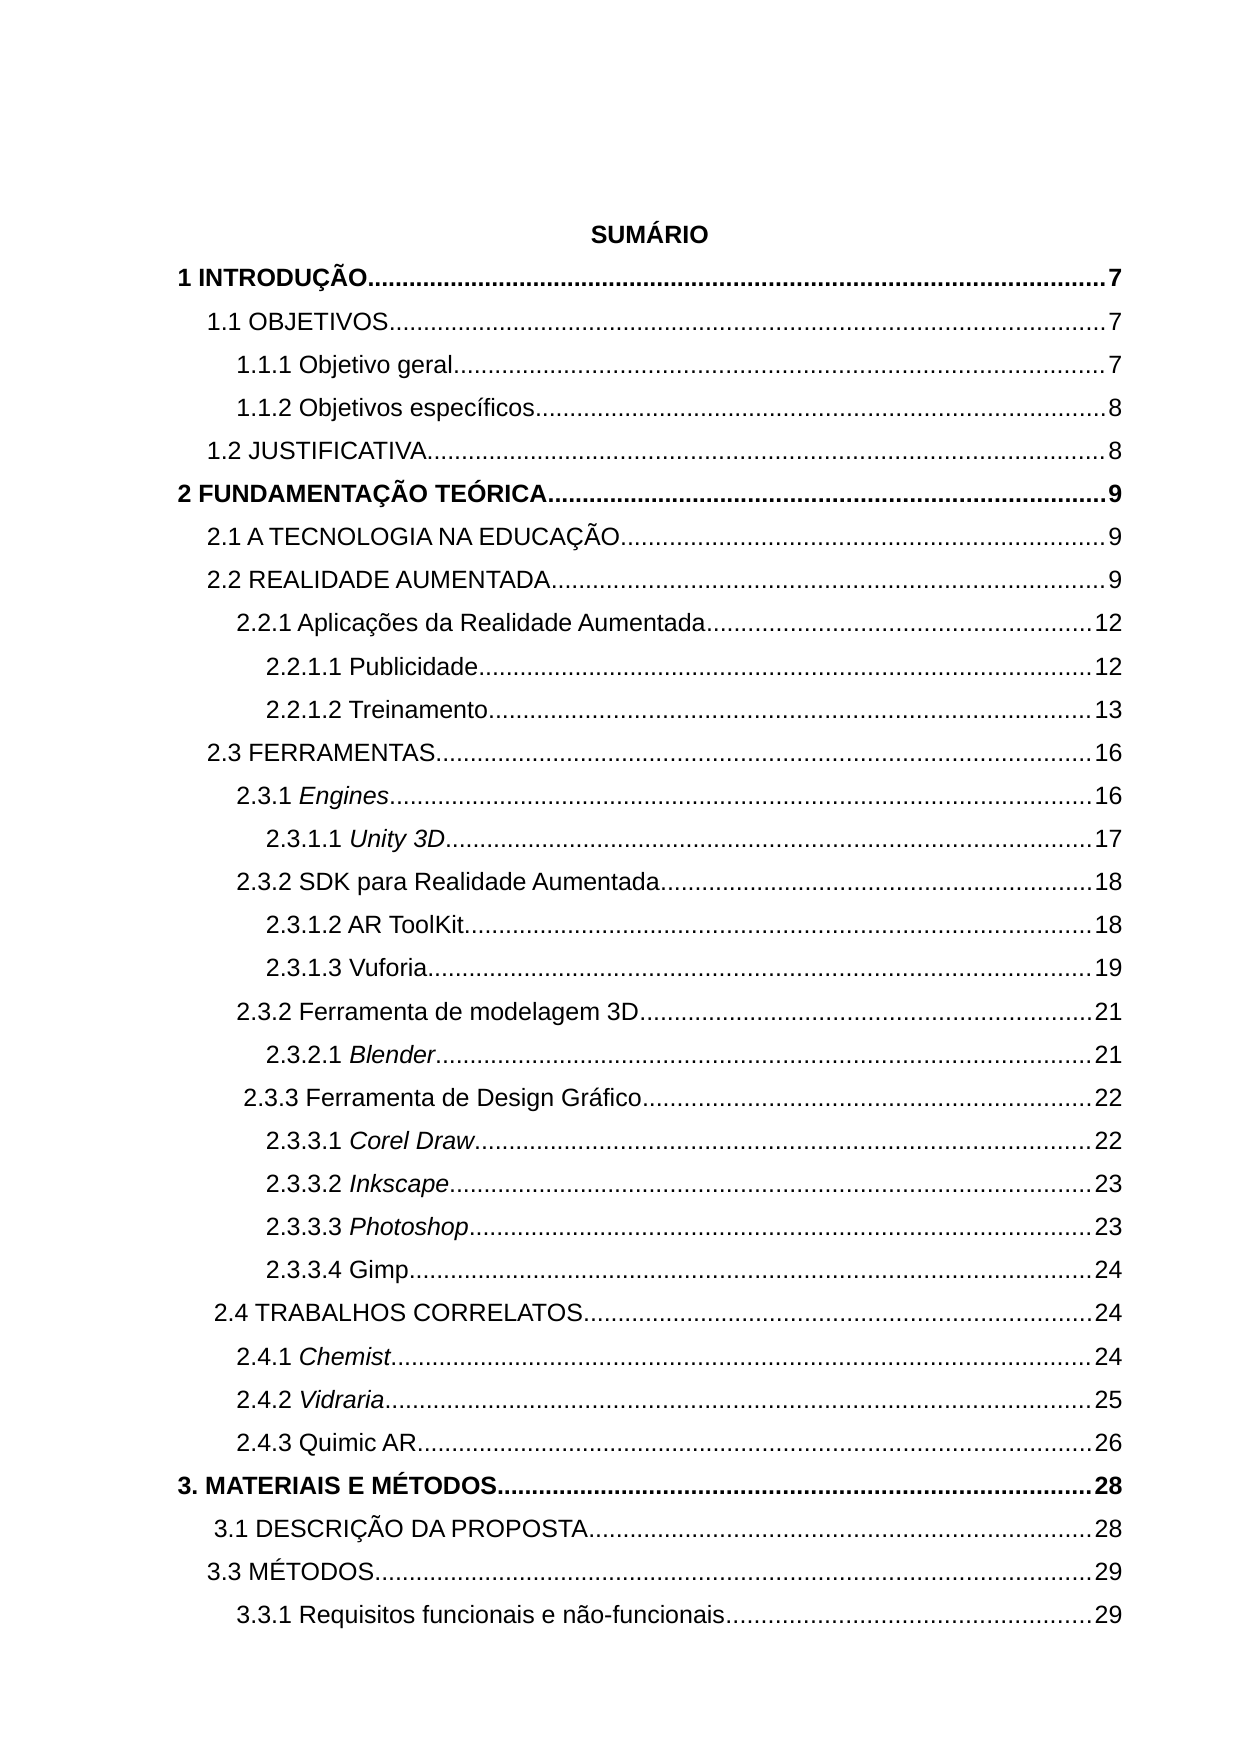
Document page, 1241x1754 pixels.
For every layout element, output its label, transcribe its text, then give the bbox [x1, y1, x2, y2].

text 2.3 FERRAMENTAS 16 [207, 738, 1122, 767]
text 2.2.1.2 Treinamento 13 [266, 695, 1122, 723]
text 2.3.2 Ferramenta de modelagem 3D 21 [236, 997, 1122, 1025]
text 2.3.3 Ferramenta de Design Gráfico 22 [236, 1083, 1122, 1112]
text 3.1 DESCRIÇÃO DA PROPOSTA 28 [207, 1514, 1122, 1543]
text 3. MATERIAIS E MÉTODOS 28 [177, 1471, 1122, 1500]
text 2 FUNDAMENTAÇÃO TEÓRICA 9 [177, 479, 1122, 508]
text 3.3 MÉTODOS 29 [207, 1557, 1122, 1586]
text 2.3.3.4 Gimp 24 [266, 1255, 1122, 1284]
text 2.1 a tecnologia na educação 9 [207, 522, 1122, 551]
text 2.4.3 Quimic AR 26 [236, 1428, 1122, 1457]
text 2.3.2.1 Blender 21 [266, 1040, 1122, 1068]
text 2.3.3.3 Photoshop 23 [266, 1212, 1122, 1241]
text 2.4.2 Vidraria 25 [236, 1385, 1122, 1413]
text 2.2 REALIDADE AUMENTADA 9 [207, 565, 1122, 594]
text 2.2.1 Aplicações da Realidade Aumentada 12 [236, 608, 1122, 637]
text 3.3.1 Requisitos funcionais e não-funcionais 29 [236, 1600, 1122, 1629]
text 1.1.2 Objetivos específicos 8 [236, 393, 1122, 422]
text 2.3.2 SDK para Realidade Aumentada 18 [236, 867, 1122, 896]
text 1 INTRODUÇÃO 7 [177, 263, 1122, 292]
text 1.1.1 Objetivo geral 7 [236, 350, 1122, 378]
text 2.3.3.1 Corel Draw 22 [266, 1126, 1122, 1155]
text 2.2.1.1 Publicidade 12 [266, 652, 1122, 680]
text 2.3.1 Engines 16 [236, 781, 1122, 810]
text 1.2 Justificativa 8 [207, 436, 1122, 465]
text 2.3.1.2 AR ToolKit 18 [266, 910, 1122, 939]
text 2.3.1.3 Vuforia 19 [266, 953, 1122, 982]
subtitle Sumário [177, 220, 1122, 249]
text 2.4.1 Chemist 24 [236, 1342, 1122, 1370]
text 2.3.3.2 Inkscape 23 [266, 1169, 1122, 1198]
text 2.3.1.1 Unity 3D 17 [266, 824, 1122, 853]
text 1.1 Objetivos 7 [207, 307, 1122, 335]
text 2.4 TRABALHOS CORRELATOS 24 [207, 1298, 1122, 1327]
